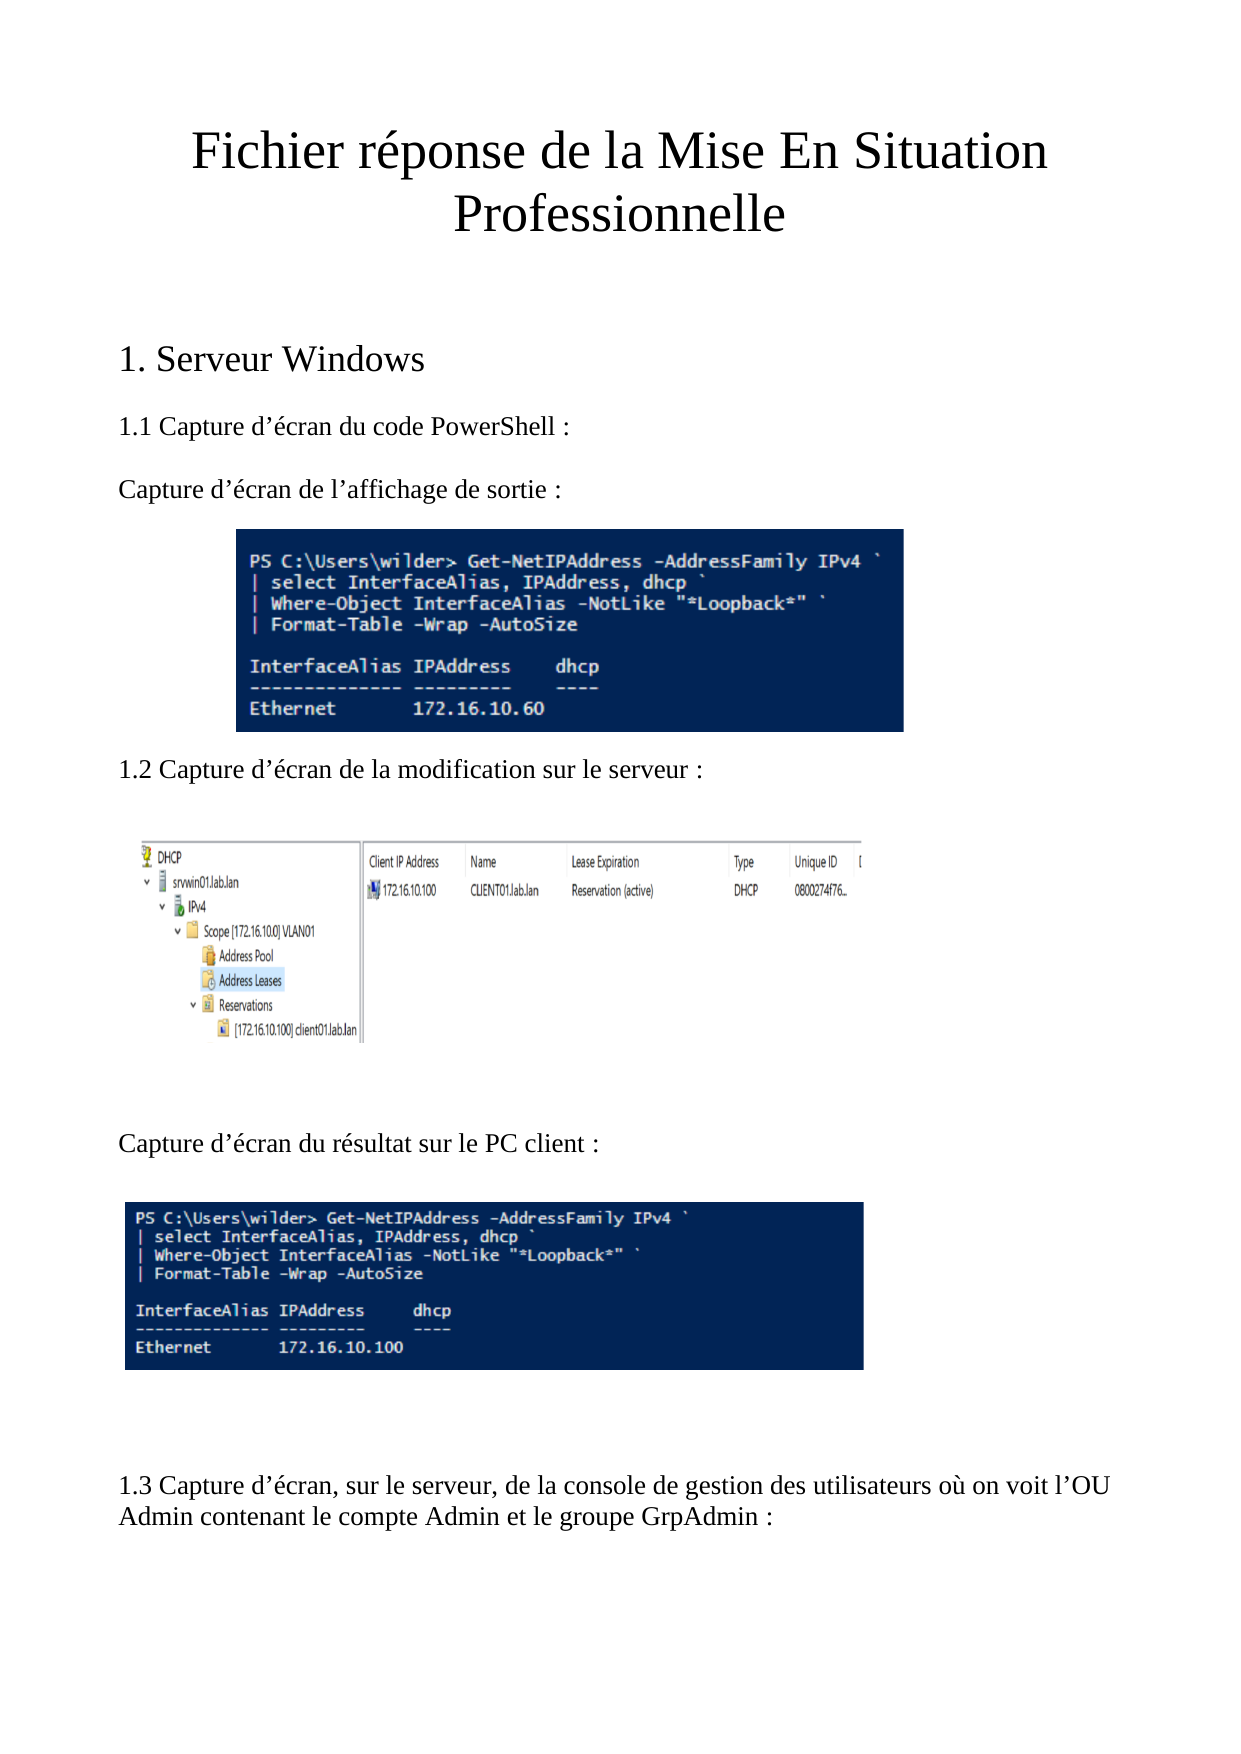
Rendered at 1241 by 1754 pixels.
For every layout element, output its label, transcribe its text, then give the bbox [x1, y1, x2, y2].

text 1.3 Capture d’écran, sur le serveur, de la console de gestion des utilisateurs où on voit l’OU Admin contenant le compte Admin et le groupe GrpAdmin : [118, 1469, 1122, 1532]
text Capture d’écran de l’affichage de sortie : [118, 473, 1122, 504]
picture [125, 1202, 864, 1370]
text 1. Serveur Windows [118, 336, 1122, 379]
text 1.2 Capture d’écran de la modification sur le serveur : [118, 753, 1122, 784]
picture [236, 529, 904, 732]
picture [141, 840, 862, 1043]
text Fichier réponse de la Mise En Situation Professionnelle [118, 118, 1122, 243]
text 1.1 Capture d’écran du code PowerShell : [118, 410, 1122, 442]
text Capture d’écran du résultat sur le PC client : [118, 1127, 1122, 1158]
